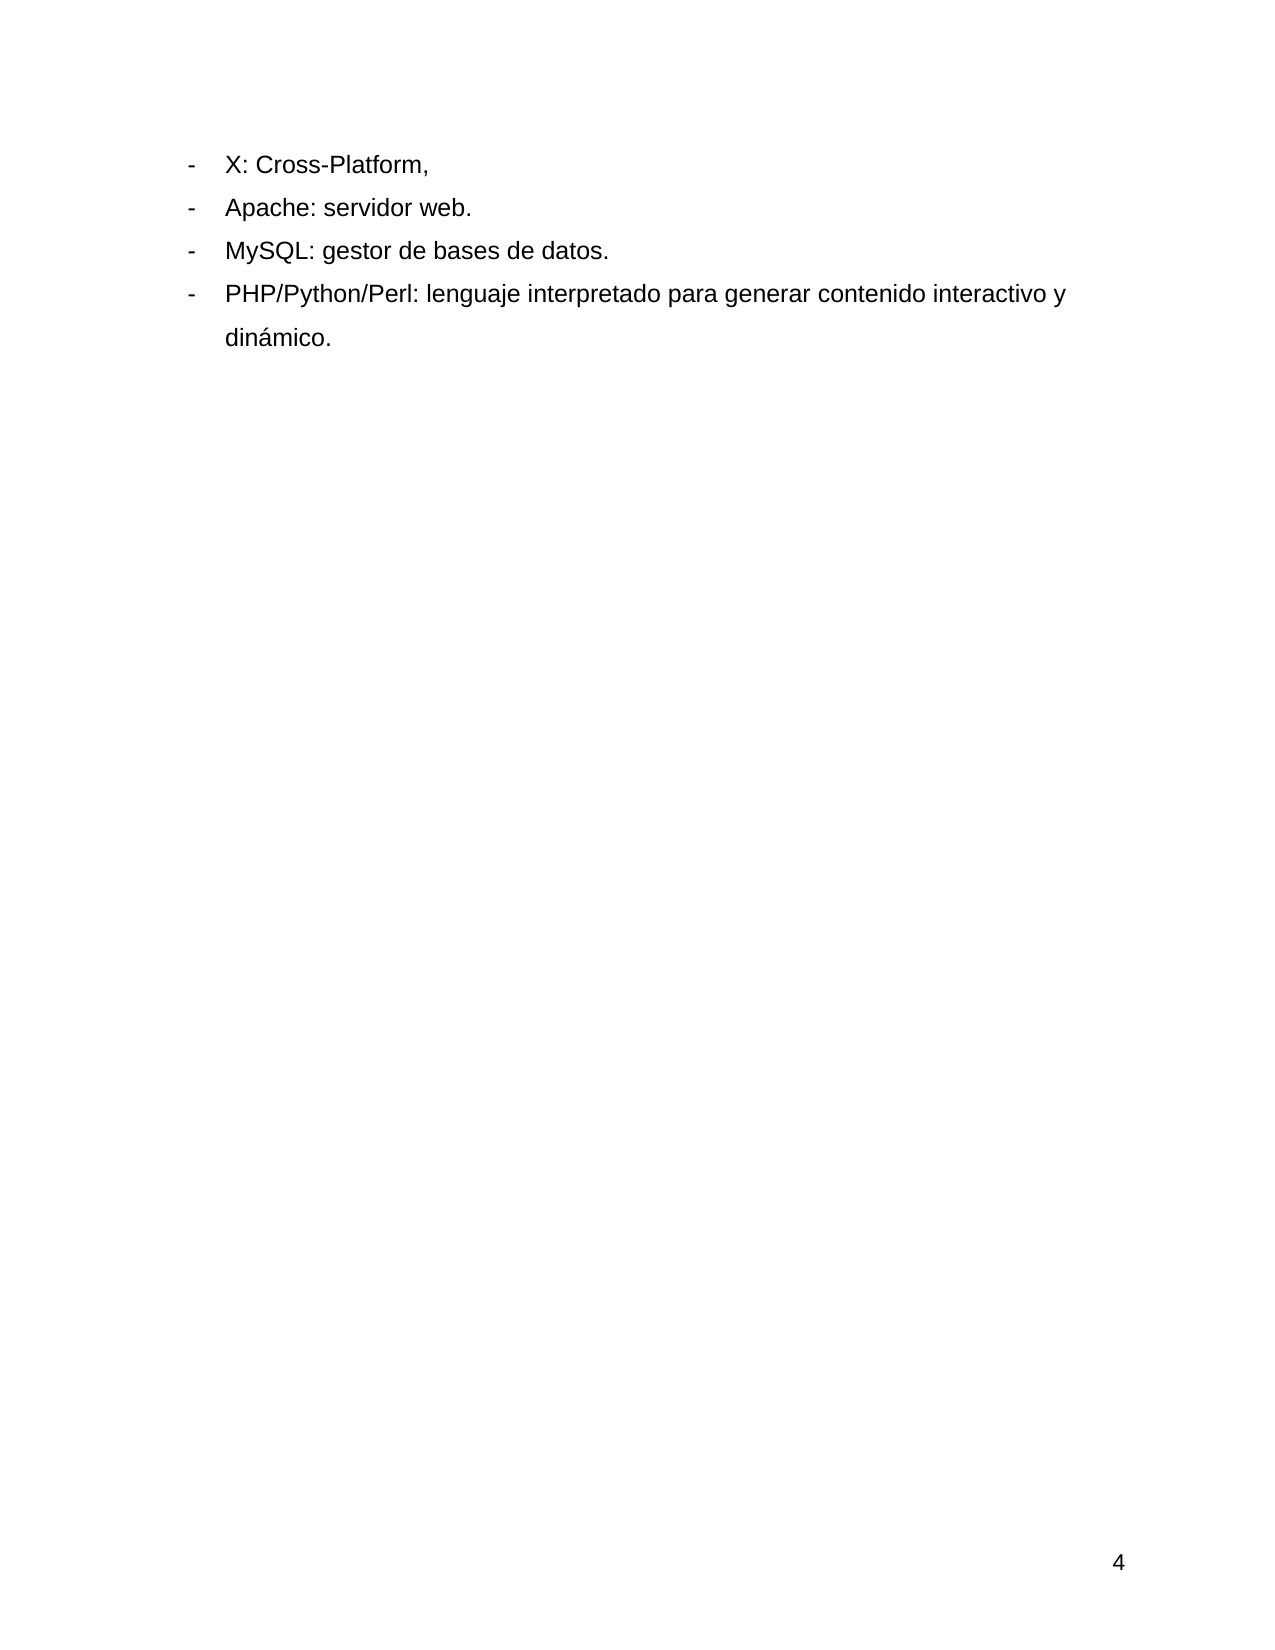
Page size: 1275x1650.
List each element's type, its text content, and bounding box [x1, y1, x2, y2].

list MySQL: gestor de bases de datos. [187, 236, 1125, 265]
list Apache: servidor web. [187, 193, 1125, 222]
list PHP/Python/Perl: lenguaje interpretado para generar contenido interactivo y dinámico. [187, 279, 1125, 351]
list X: Cross-Platform, [187, 150, 1125, 179]
